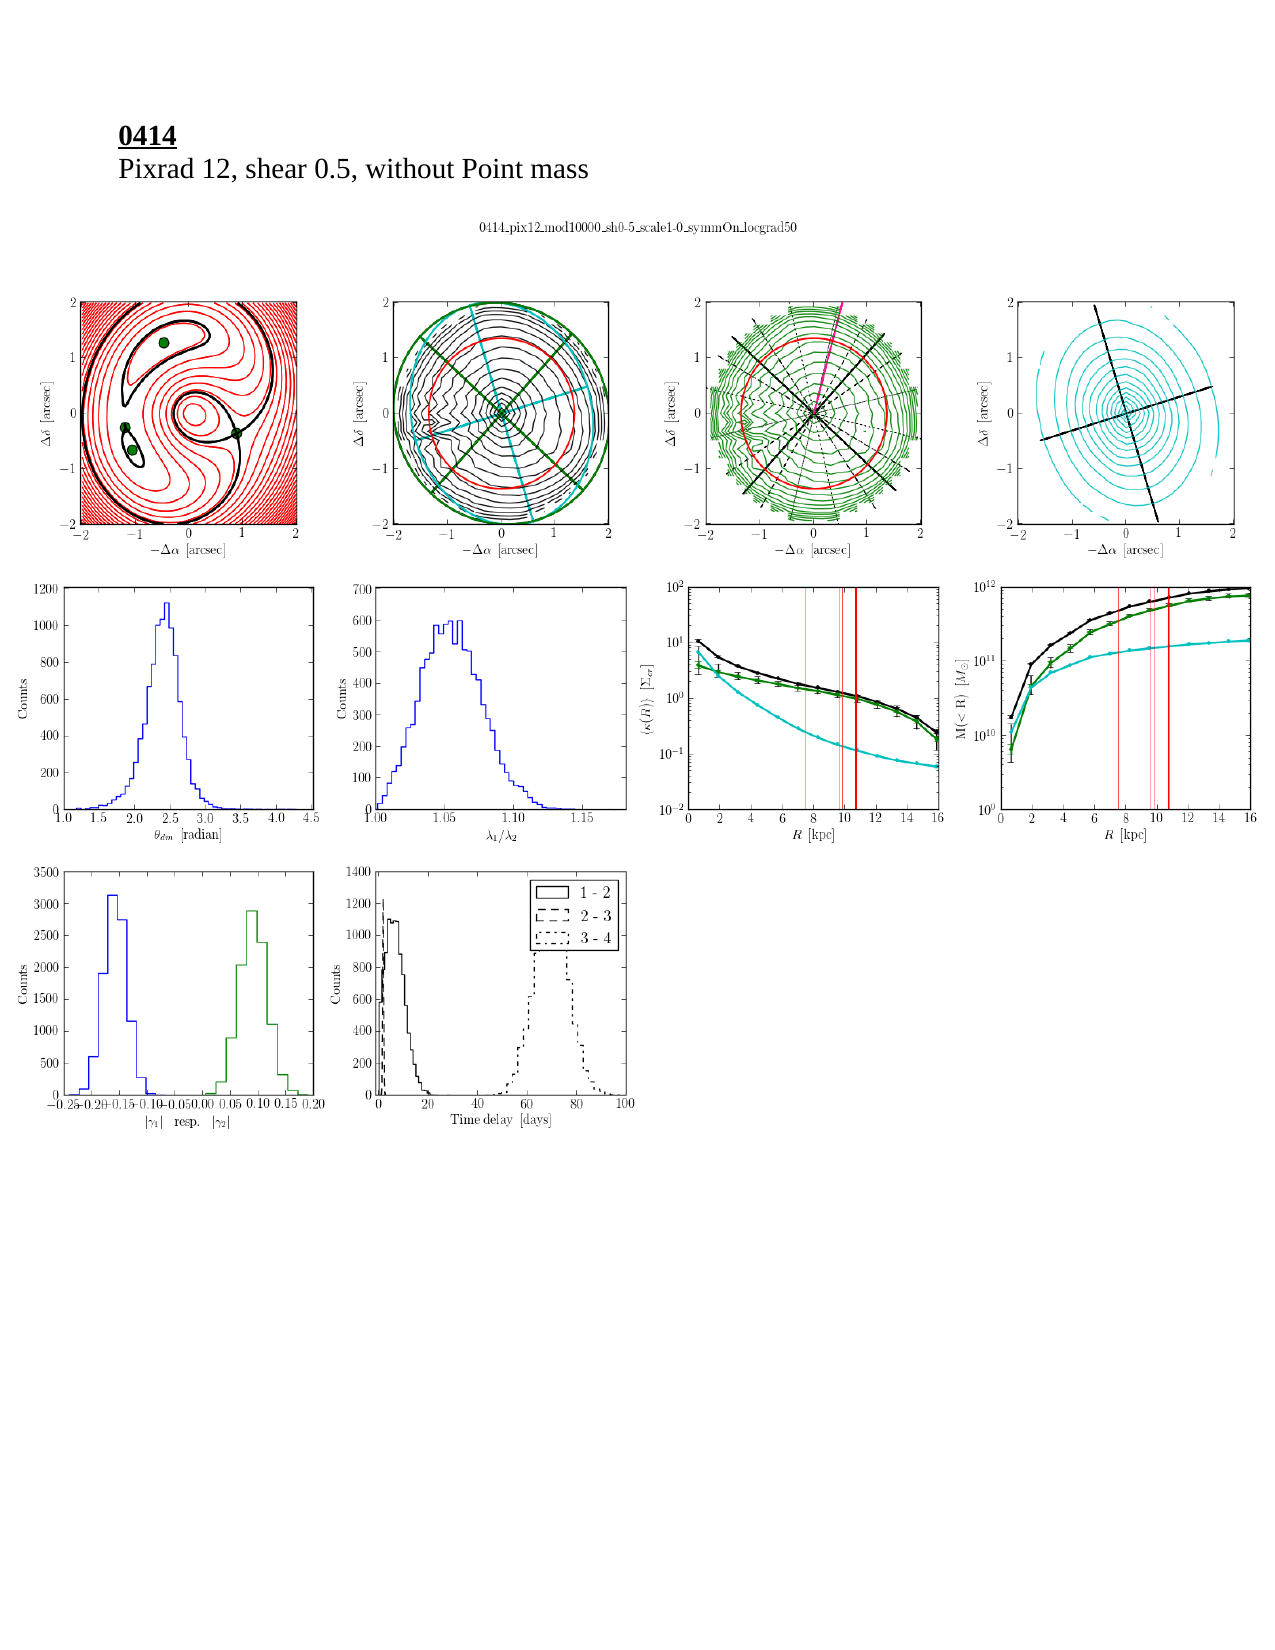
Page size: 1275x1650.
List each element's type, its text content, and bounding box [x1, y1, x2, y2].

text 0414 [118, 118, 1157, 152]
picture [0, 203, 1275, 1194]
text Pixrad 12, shear 0.5, without Point mass [118, 152, 1157, 185]
